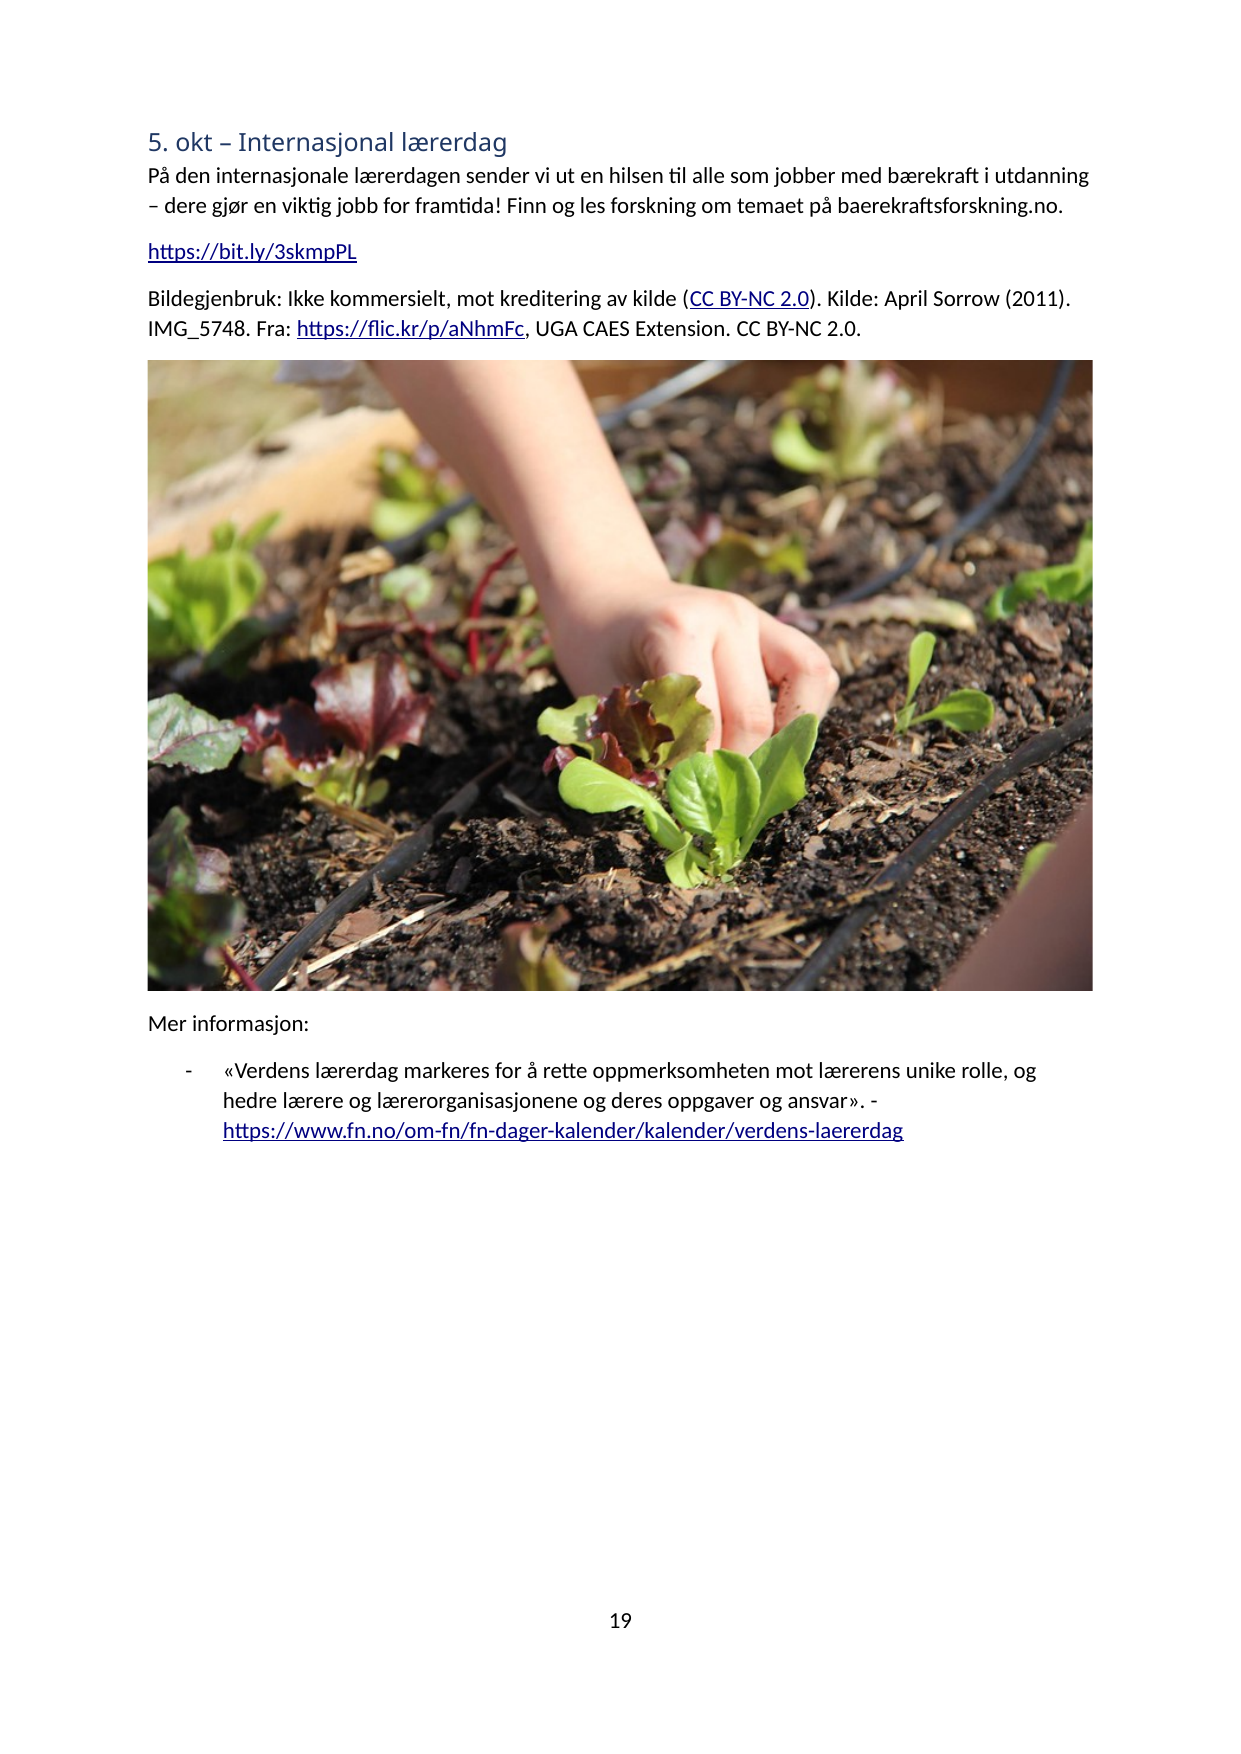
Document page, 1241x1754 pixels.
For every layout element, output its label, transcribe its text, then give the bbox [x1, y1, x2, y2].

text På den internasjonale lærerdagen sender vi ut en hilsen til alle som jobber med bærekraft i utdanning – dere gjør en viktig jobb for framtida! Finn og les forskning om temaet på baerekraftsforskning.no. [148, 161, 1093, 219]
list «Verdens lærerdag markeres for å rette oppmerksomheten mot lærerens unike rolle, og hedre lærere og lærerorganisasjonene og deres oppgaver og ansvar». - https://www.fn.no/om-fn/fn-dager-kalender/kalender/verdens-laererdag [185, 1056, 1093, 1144]
text Bildegjenbruk: Ikke kommersielt, mot kreditering av kilde (CC BY-NC 2.0). Kilde: April Sorrow (2011). IMG_5748. Fra: https://flic.kr/p/aNhmFc, UGA CAES Extension. CC BY-NC 2.0. [148, 284, 1093, 342]
subtitle 5. okt – Internasjonal lærerdag [148, 124, 1093, 158]
text Mer informasjon: [148, 1009, 1093, 1037]
text https://bit.ly/3skmpPL [148, 237, 1093, 265]
